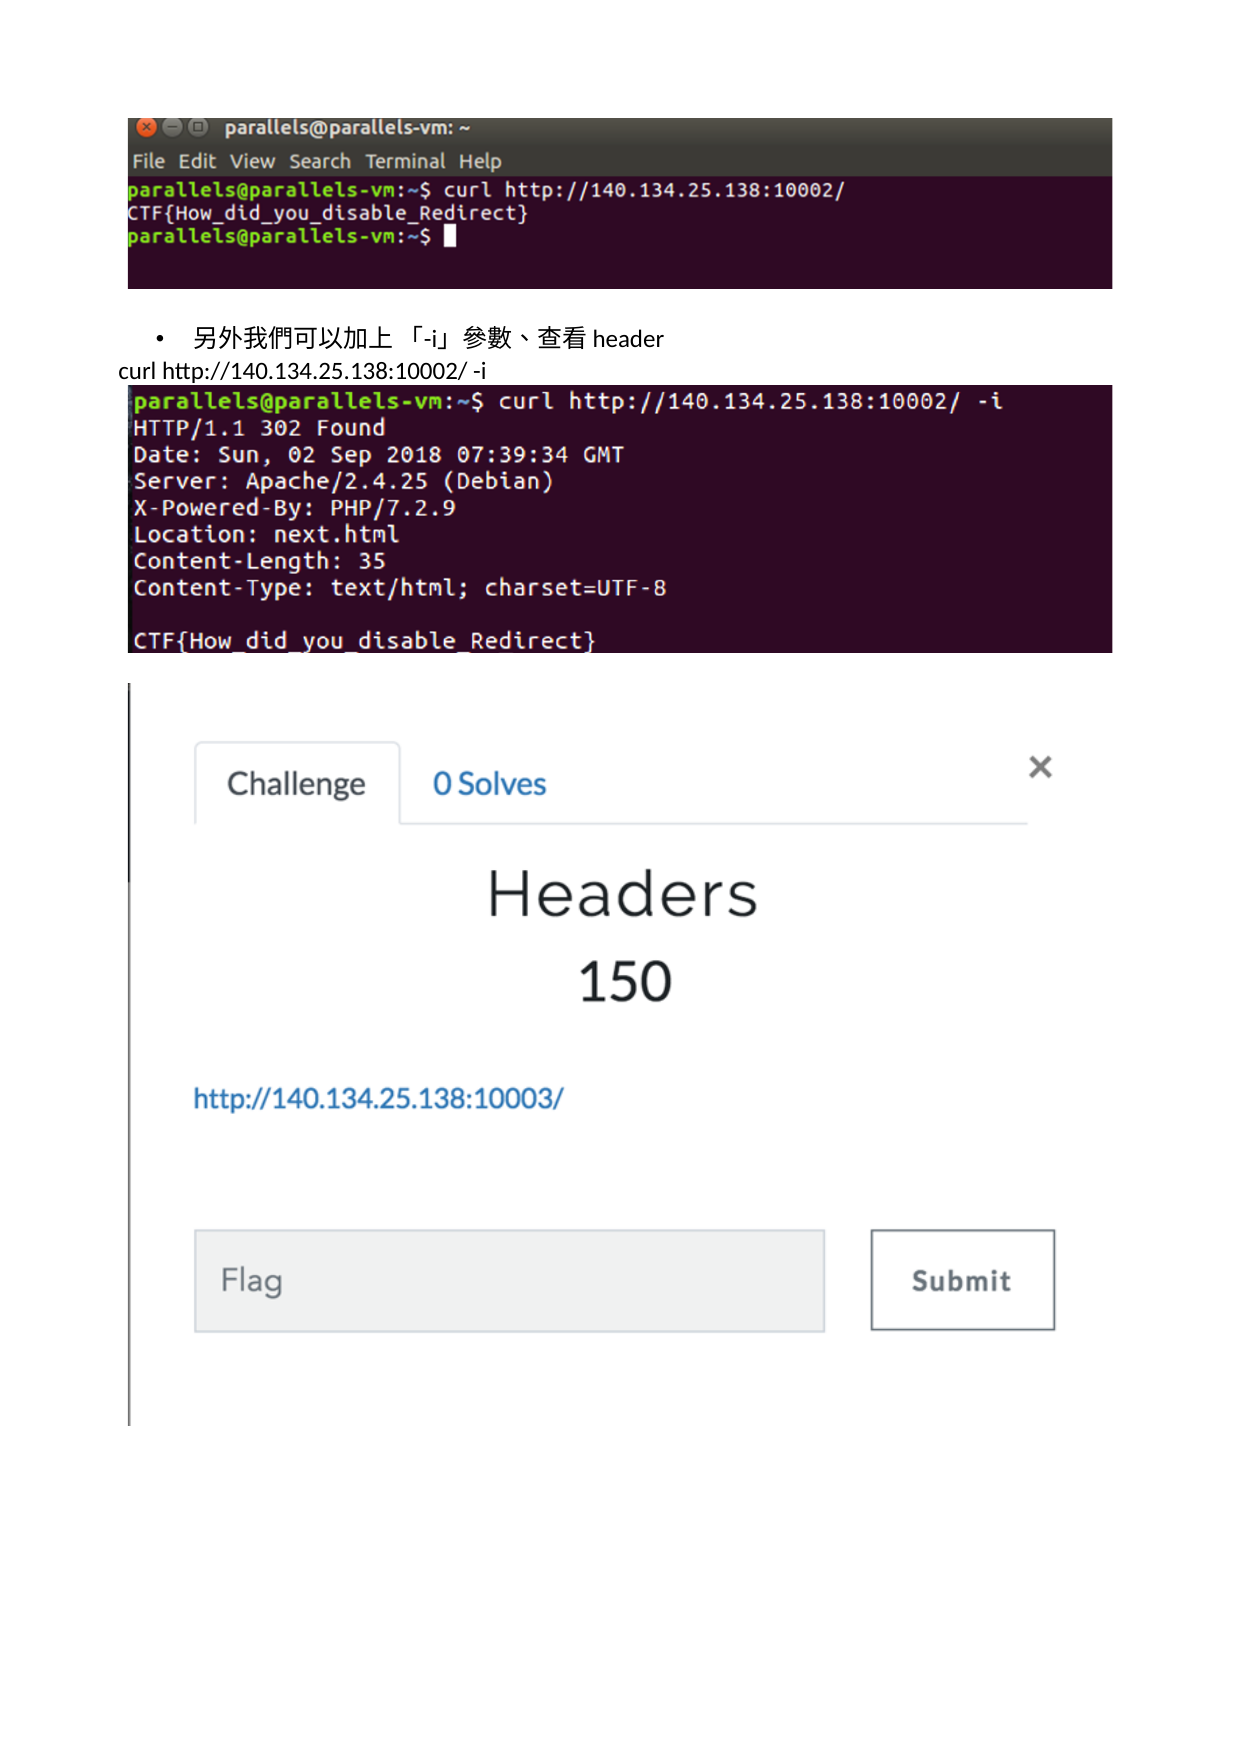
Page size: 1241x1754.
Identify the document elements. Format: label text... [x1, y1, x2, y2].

picture [127, 683, 1113, 1426]
list 另外我們可以加上 「-i」參數、查看header [156, 319, 1122, 355]
picture [127, 118, 1113, 289]
picture [127, 385, 1113, 653]
text curl http://140.134.25.138:10002/ -i [118, 355, 1122, 386]
